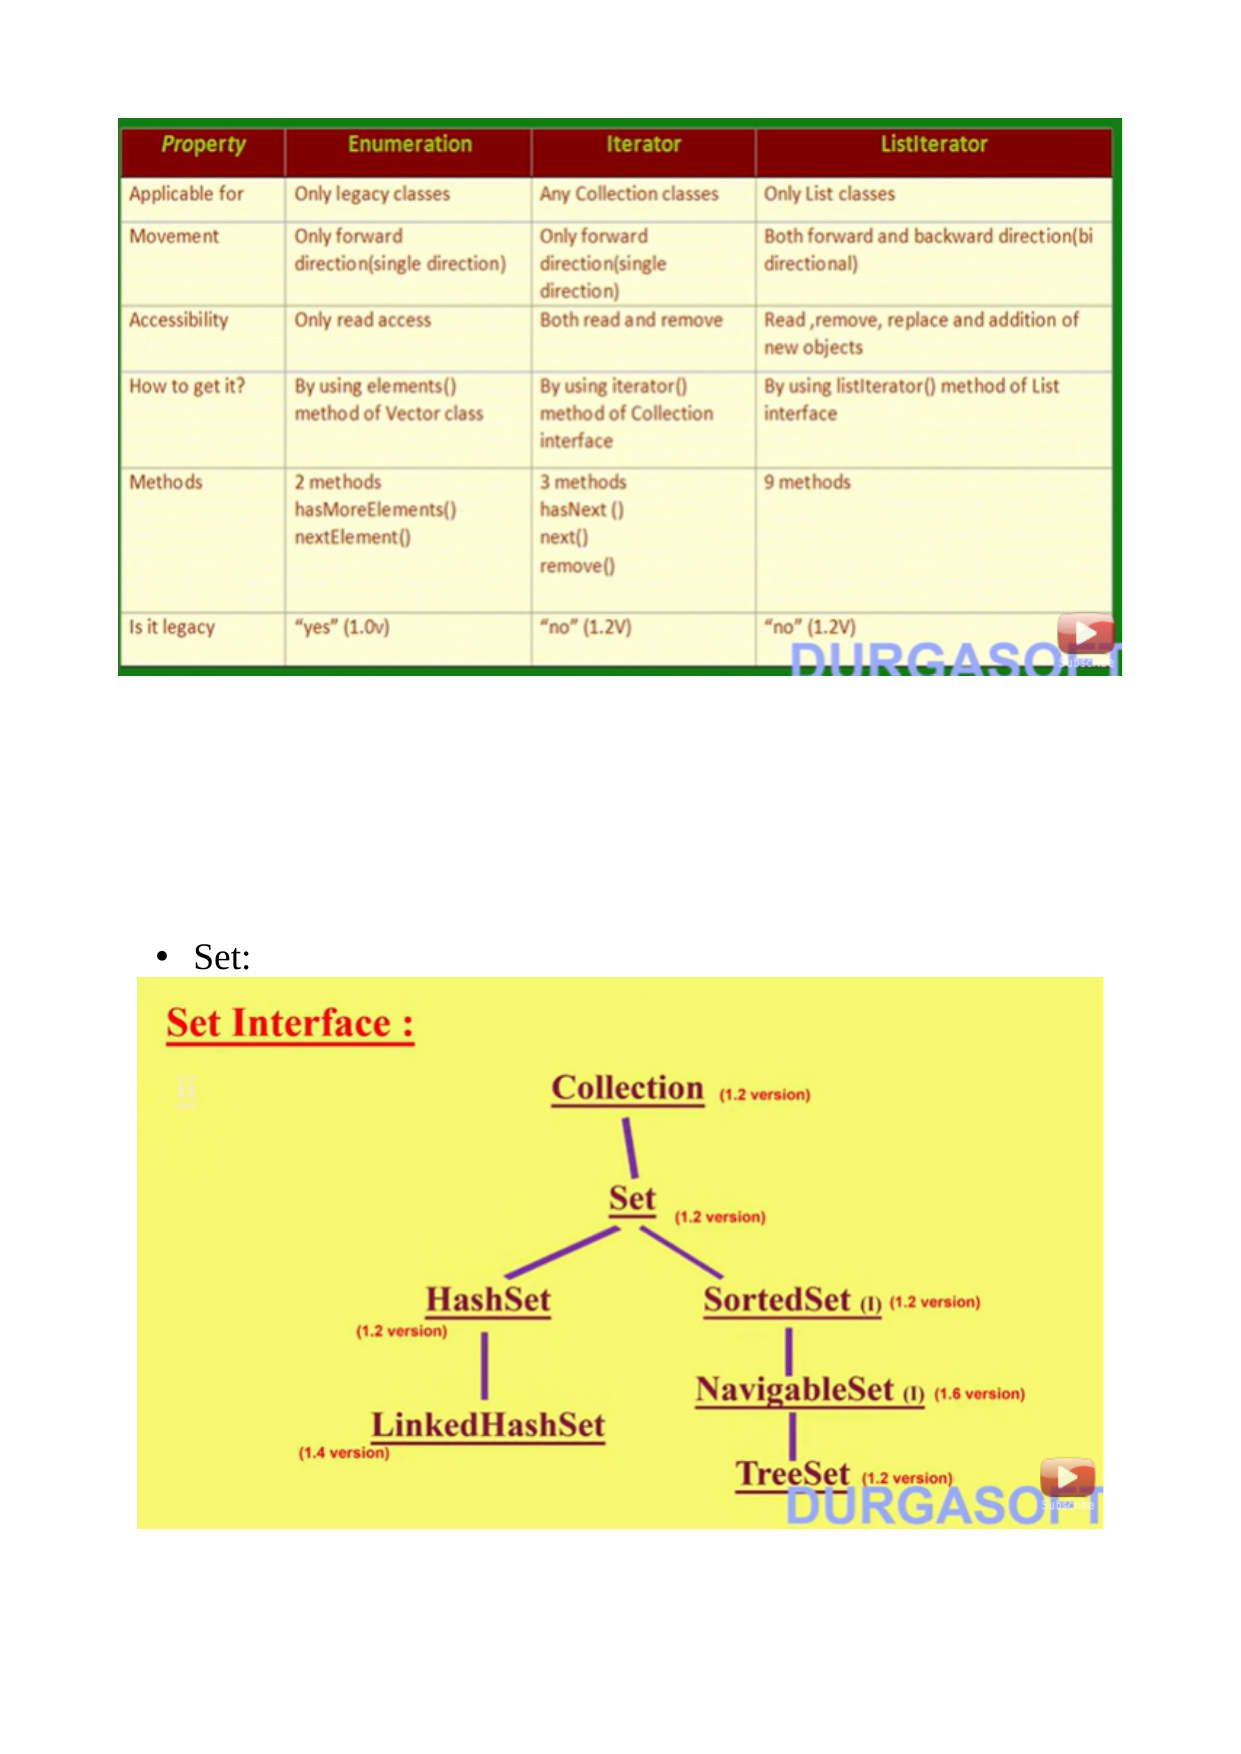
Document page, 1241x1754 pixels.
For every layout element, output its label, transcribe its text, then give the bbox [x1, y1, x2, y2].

picture [118, 118, 1123, 676]
list Set: [156, 935, 1122, 978]
picture [136, 977, 1104, 1529]
